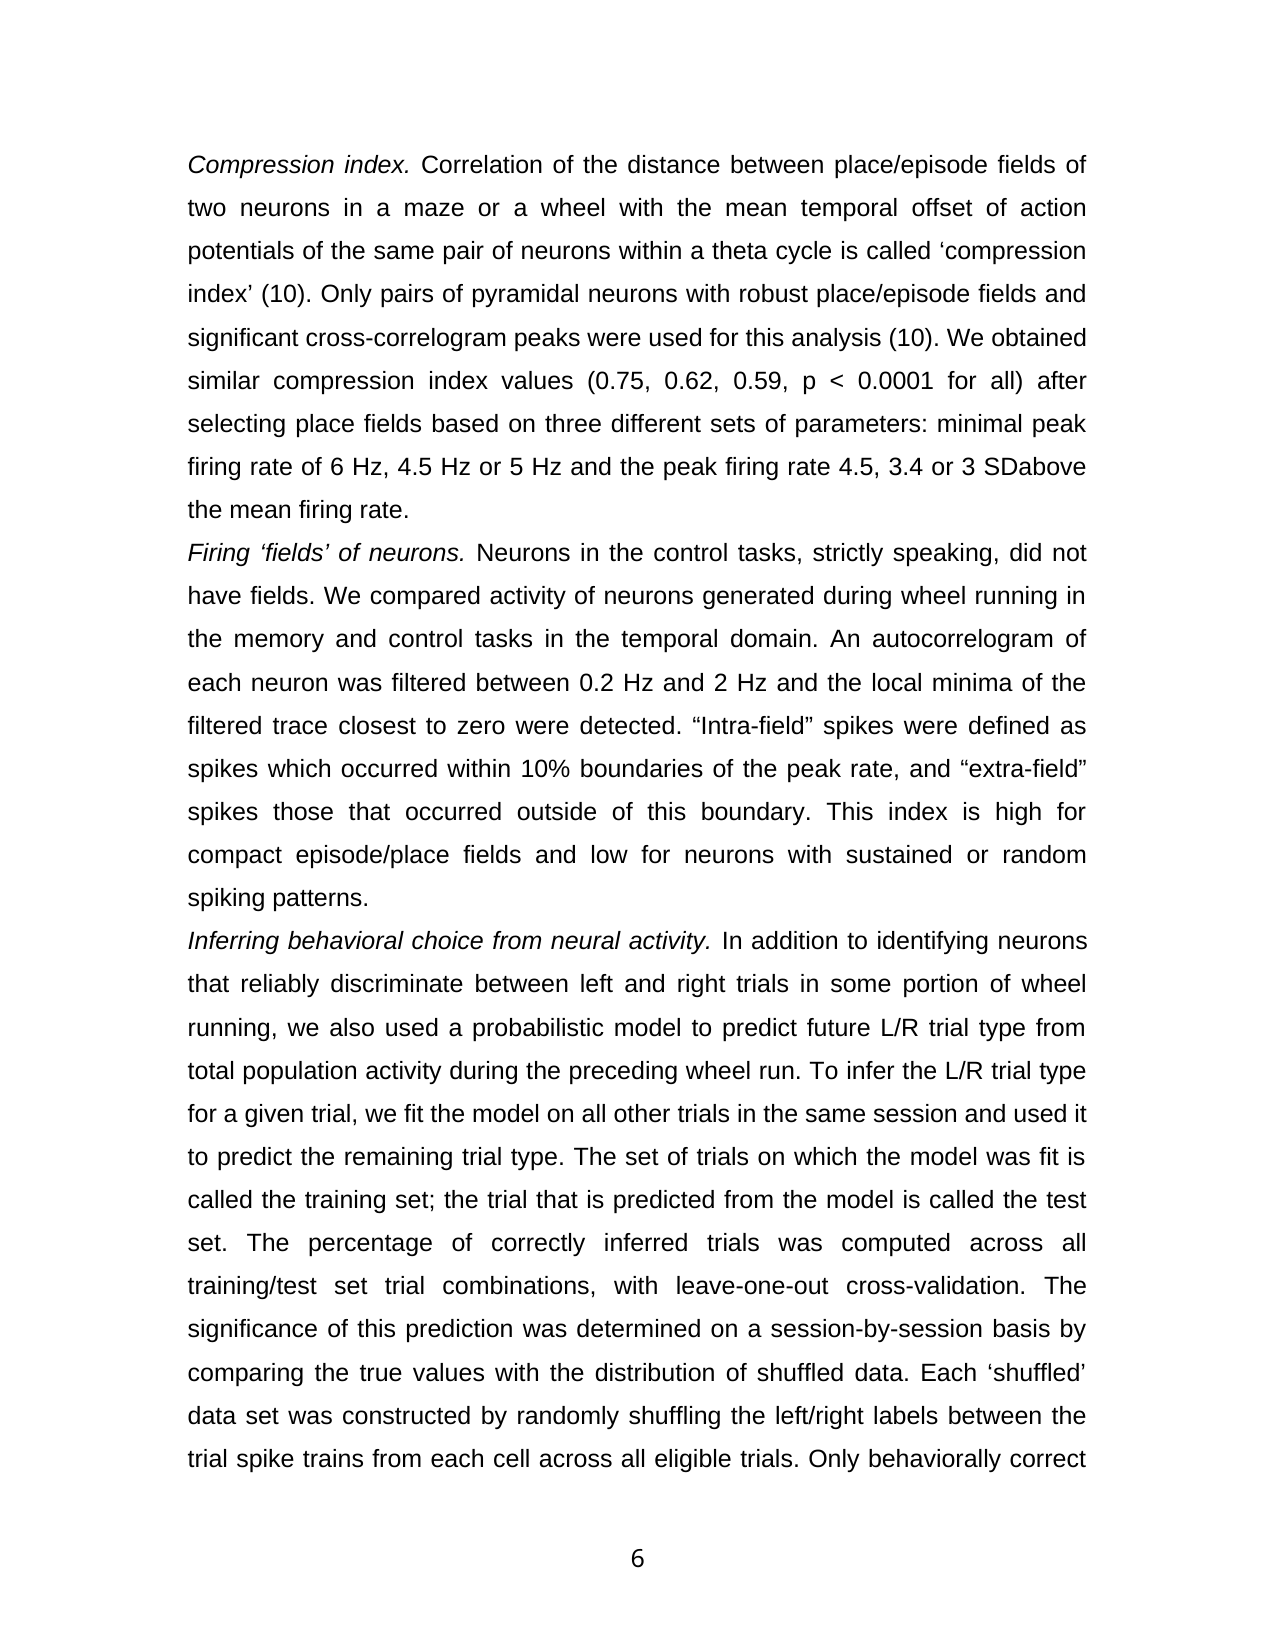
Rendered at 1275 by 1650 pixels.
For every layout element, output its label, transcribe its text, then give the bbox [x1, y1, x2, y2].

text Compression index. Correlation of the distance between place/episode fields of two neurons in a maze or a wheel with the mean temporal offset of action potentials of the same pair of neurons within a theta cycle is called ‘compression index’ (10). Only pairs of pyramidal neurons with robust place/episode fields and significant cross-correlogram peaks were used for this analysis (10). We obtained similar compression index values (0.75, 0.62, 0.59, p < 0.0001 for all) after selecting place fields based on three different sets of parameters: minimal peak firing rate of 6 Hz, 4.5 Hz or 5 Hz and the peak firing rate 4.5, 3.4 or 3 SDabove the mean firing rate. [187, 150, 1088, 524]
text Firing ‘fields’ of neurons. Neurons in the control tasks, strictly speaking, did not have fields. We compared activity of neurons generated during wheel running in the memory and control tasks in the temporal domain. An autocorrelogram of each neuron was filtered between 0.2 Hz and 2 Hz and the local minima of the filtered trace closest to zero were detected. “Intra-field” spikes were defined as spikes which occurred within 10% boundaries of the peak rate, and “extra-field” spikes those that occurred outside of this boundary. This index is high for compact episode/place fields and low for neurons with sustained or random spiking patterns. [187, 538, 1088, 912]
text Inferring behavioral choice from neural activity. In addition to identifying neurons that reliably discriminate between left and right trials in some portion of wheel running, we also used a probabilistic model to predict future L/R trial type from total population activity during the preceding wheel run. To infer the L/R trial type for a given trial, we fit the model on all other trials in the same session and used it to predict the remaining trial type. The set of trials on which the model was fit is called the training set; the trial that is predicted from the model is called the test set. The percentage of correctly inferred trials was computed across all training/test set trial combinations, with leave-one-out cross-validation. The significance of this prediction was determined on a session-by-session basis by comparing the true values with the distribution of shuffled data. Each ‘shuffled’ data set was constructed by randomly shuffling the left/right labels between the trial spike trains from each cell across all eligible trials. Only behaviorally correct [187, 926, 1088, 1472]
